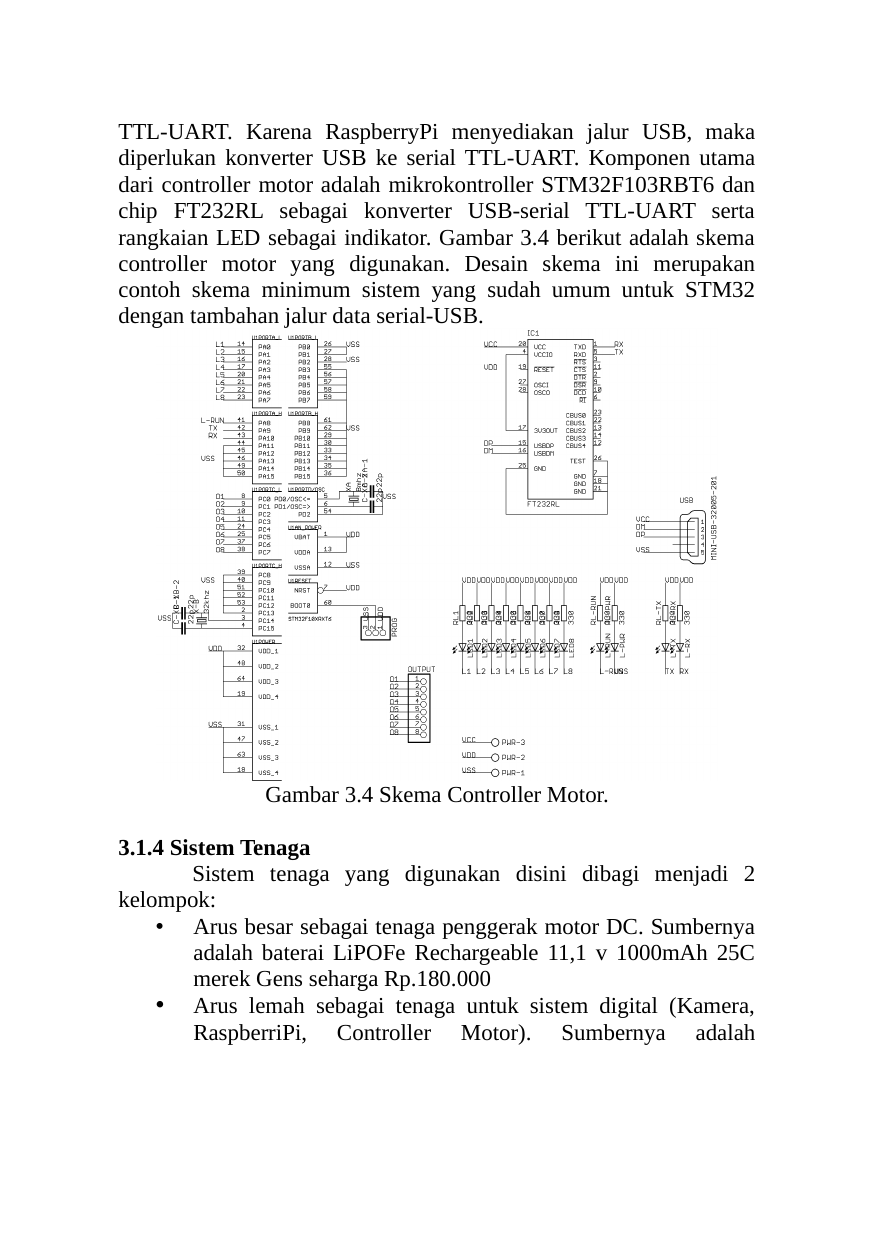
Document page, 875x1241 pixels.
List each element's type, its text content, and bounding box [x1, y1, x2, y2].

text Gambar 3.4 Skema Controller Motor. [118, 329, 756, 807]
list Arus lemah sebagai tenaga untuk sistem digital (Kamera, RaspberriPi, Controller Motor). Sumbernya adalah [156, 992, 756, 1045]
list Arus besar sebagai tenaga penggerak motor DC. Sumbernya adalah baterai LiPOFe Rechargeable 11,1 v 1000mAh 25C merek Gens seharga Rp.180.000 [156, 913, 756, 992]
text Sistem tenaga yang digunakan disini dibagi menjadi 2 kelompok: [118, 860, 756, 913]
picture [156, 328, 718, 781]
text 3.1.4 Sistem Tenaga [118, 834, 756, 860]
text TTL-UART. Karena RaspberryPi menyediakan jalur USB, maka diperlukan konverter USB ke serial TTL-UART. Komponen utama dari controller motor adalah mikrokontroller STM32F103RBT6 dan chip FT232RL sebagai konverter USB-serial TTL-UART serta rangkaian LED sebagai indikator. Gambar 3.4 berikut adalah skema controller motor yang digunakan. Desain skema ini merupakan contoh skema minimum sistem yang sudah umum untuk STM32 dengan tambahan jalur data serial-USB. [118, 118, 756, 329]
